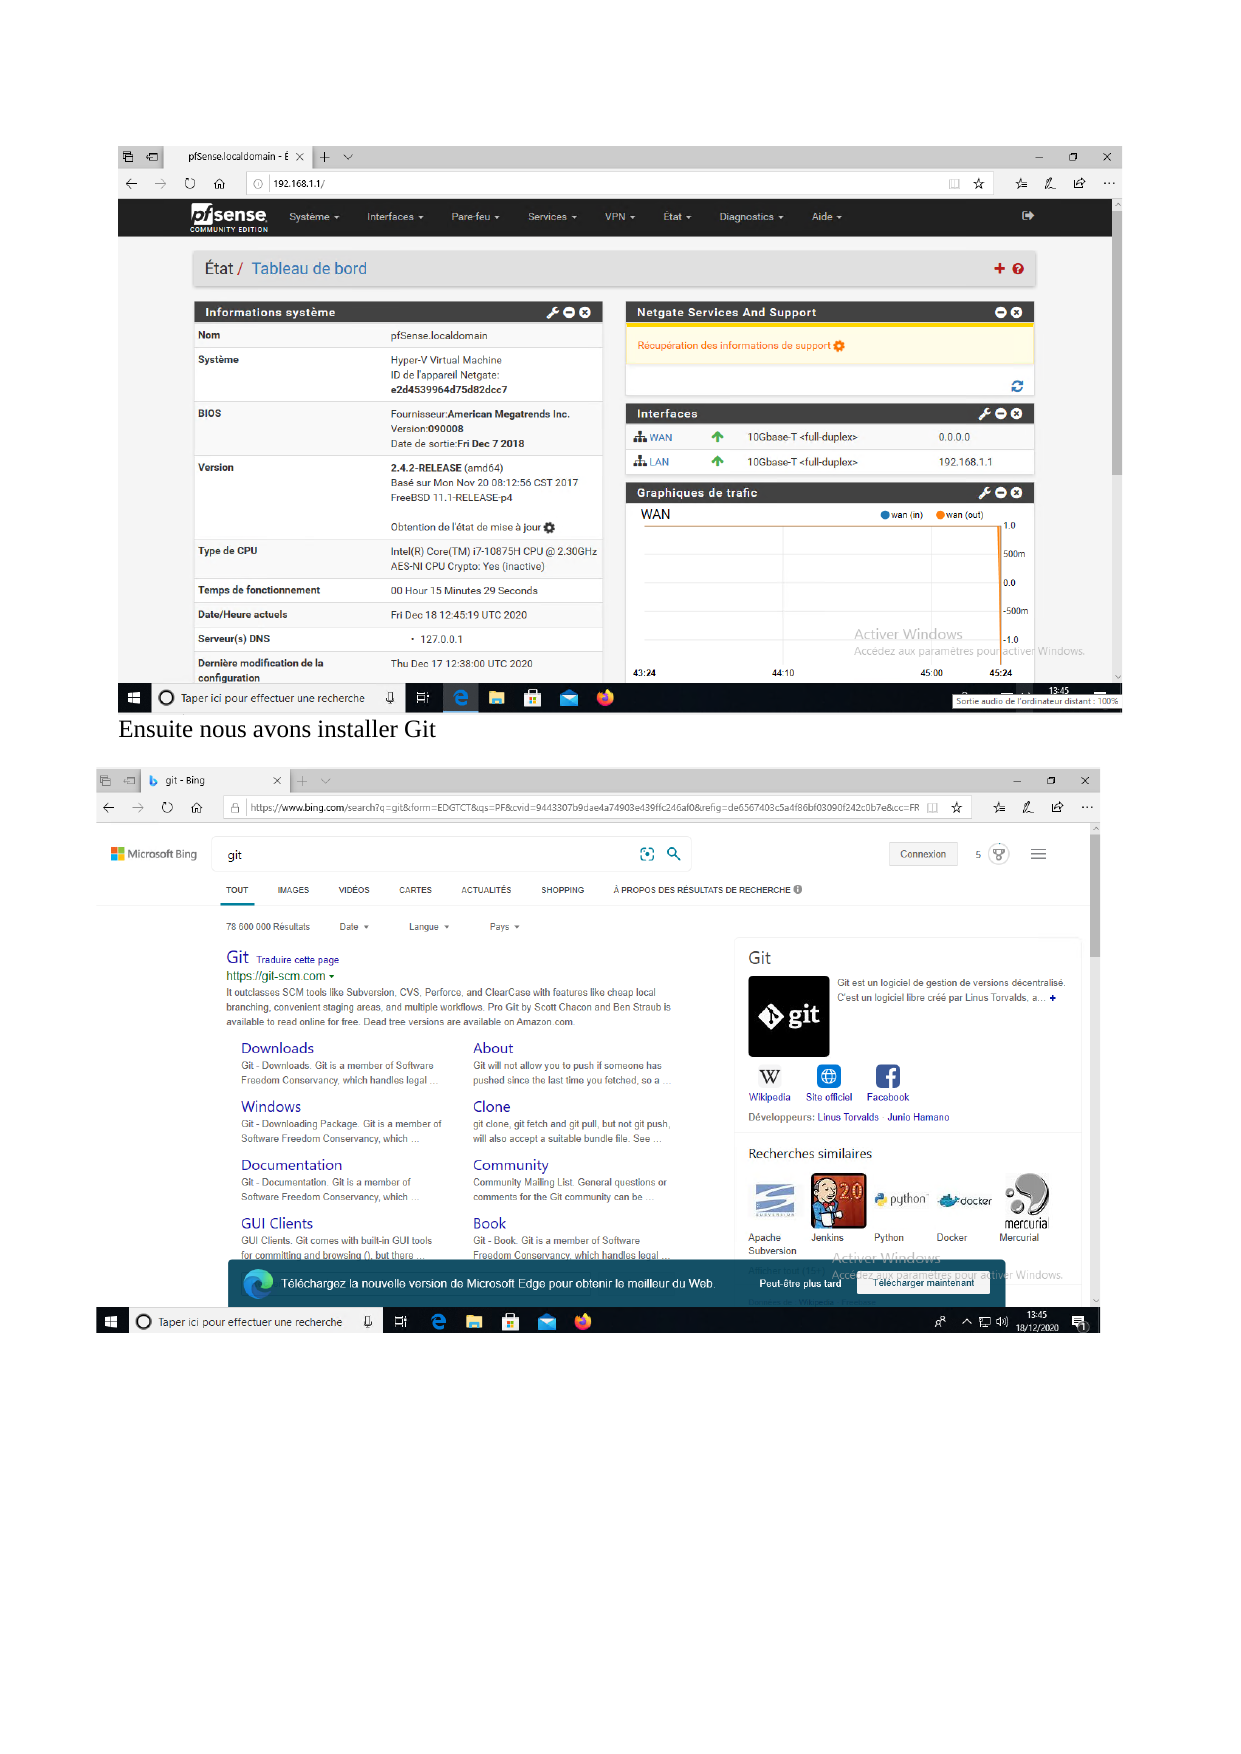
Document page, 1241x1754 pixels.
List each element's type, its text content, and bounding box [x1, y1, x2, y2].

picture [118, 146, 1123, 715]
text Ensuite nous avons installer Git [118, 715, 1122, 743]
picture [96, 767, 1101, 1333]
